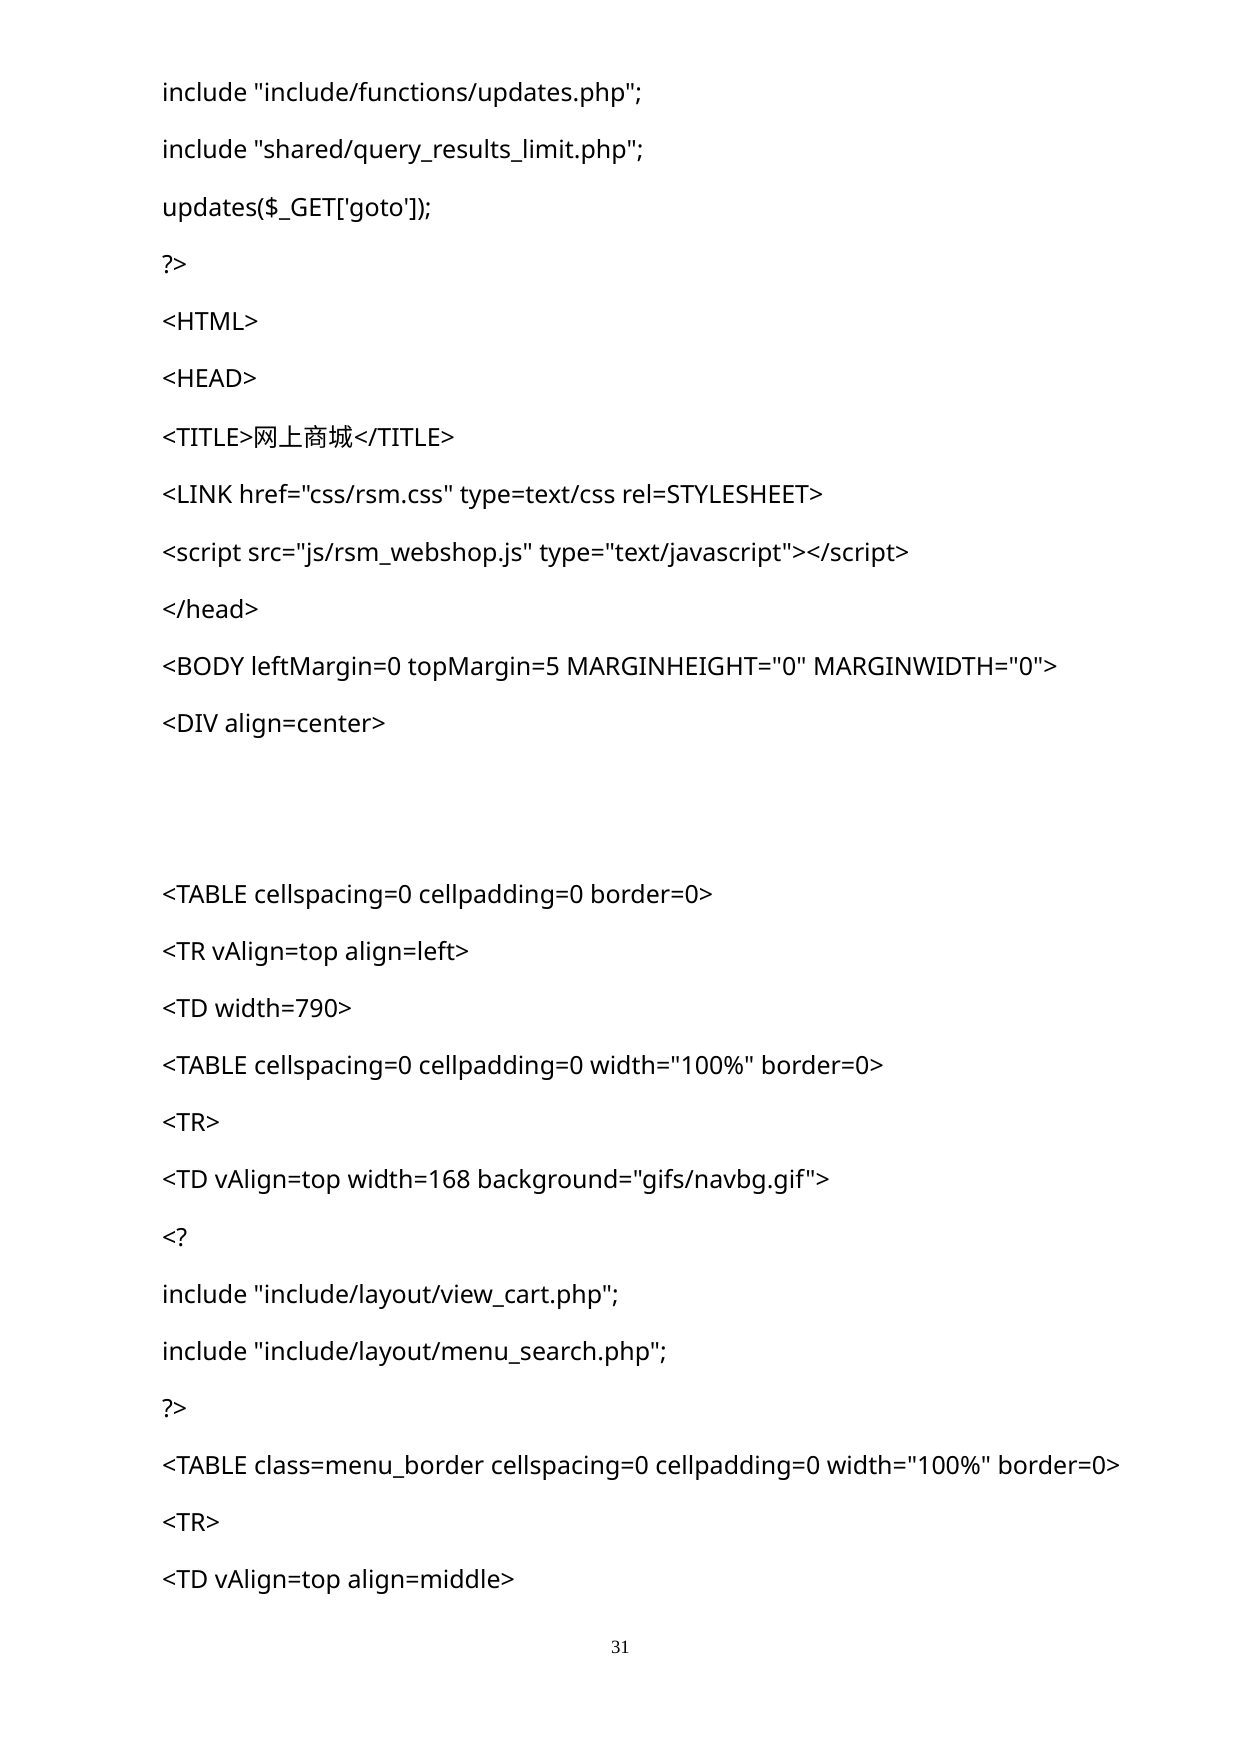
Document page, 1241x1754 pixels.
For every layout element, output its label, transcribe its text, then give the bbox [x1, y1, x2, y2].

text <TABLE cellspacing=0 cellpadding=0 border=0> [118, 877, 1122, 911]
text <TABLE class=menu_border cellspacing=0 cellpadding=0 width="100%" border=0> [118, 1448, 1122, 1482]
text <DIV align=center> [118, 706, 1122, 739]
text <TABLE cellspacing=0 cellpadding=0 width="100%" border=0> [118, 1048, 1122, 1082]
text include "include/layout/menu_search.php"; [118, 1333, 1122, 1367]
text <LINK href="css/rsm.css" type=text/css rel=STYLESHEET> [118, 477, 1122, 511]
text include "include/layout/view_cart.php"; [118, 1276, 1122, 1310]
text <TR> [118, 1505, 1122, 1539]
text <TITLE>网上商城</TITLE> [118, 417, 1122, 454]
text </head> [118, 591, 1122, 625]
text <TR vAlign=top align=left> [118, 934, 1122, 968]
text updates($_GET['goto']); [118, 189, 1122, 223]
text <TD vAlign=top width=168 background="gifs/navbg.gif"> [118, 1162, 1122, 1196]
text <TD width=790> [118, 991, 1122, 1025]
text ?> [118, 1391, 1122, 1424]
text ?> [118, 246, 1122, 280]
text include "shared/query_results_limit.php"; [118, 132, 1122, 166]
text include "include/functions/updates.php"; [118, 75, 1122, 109]
text <BODY leftMargin=0 topMargin=5 MARGINHEIGHT="0" MARGINWIDTH="0"> [118, 648, 1122, 682]
text <? [118, 1219, 1122, 1253]
text <script src="js/rsm_webshop.js" type="text/javascript"></script> [118, 534, 1122, 568]
text <TR> [118, 1105, 1122, 1139]
text <TD vAlign=top align=middle> [118, 1562, 1122, 1596]
text <HTML> [118, 303, 1122, 337]
text <HEAD> [118, 360, 1122, 394]
